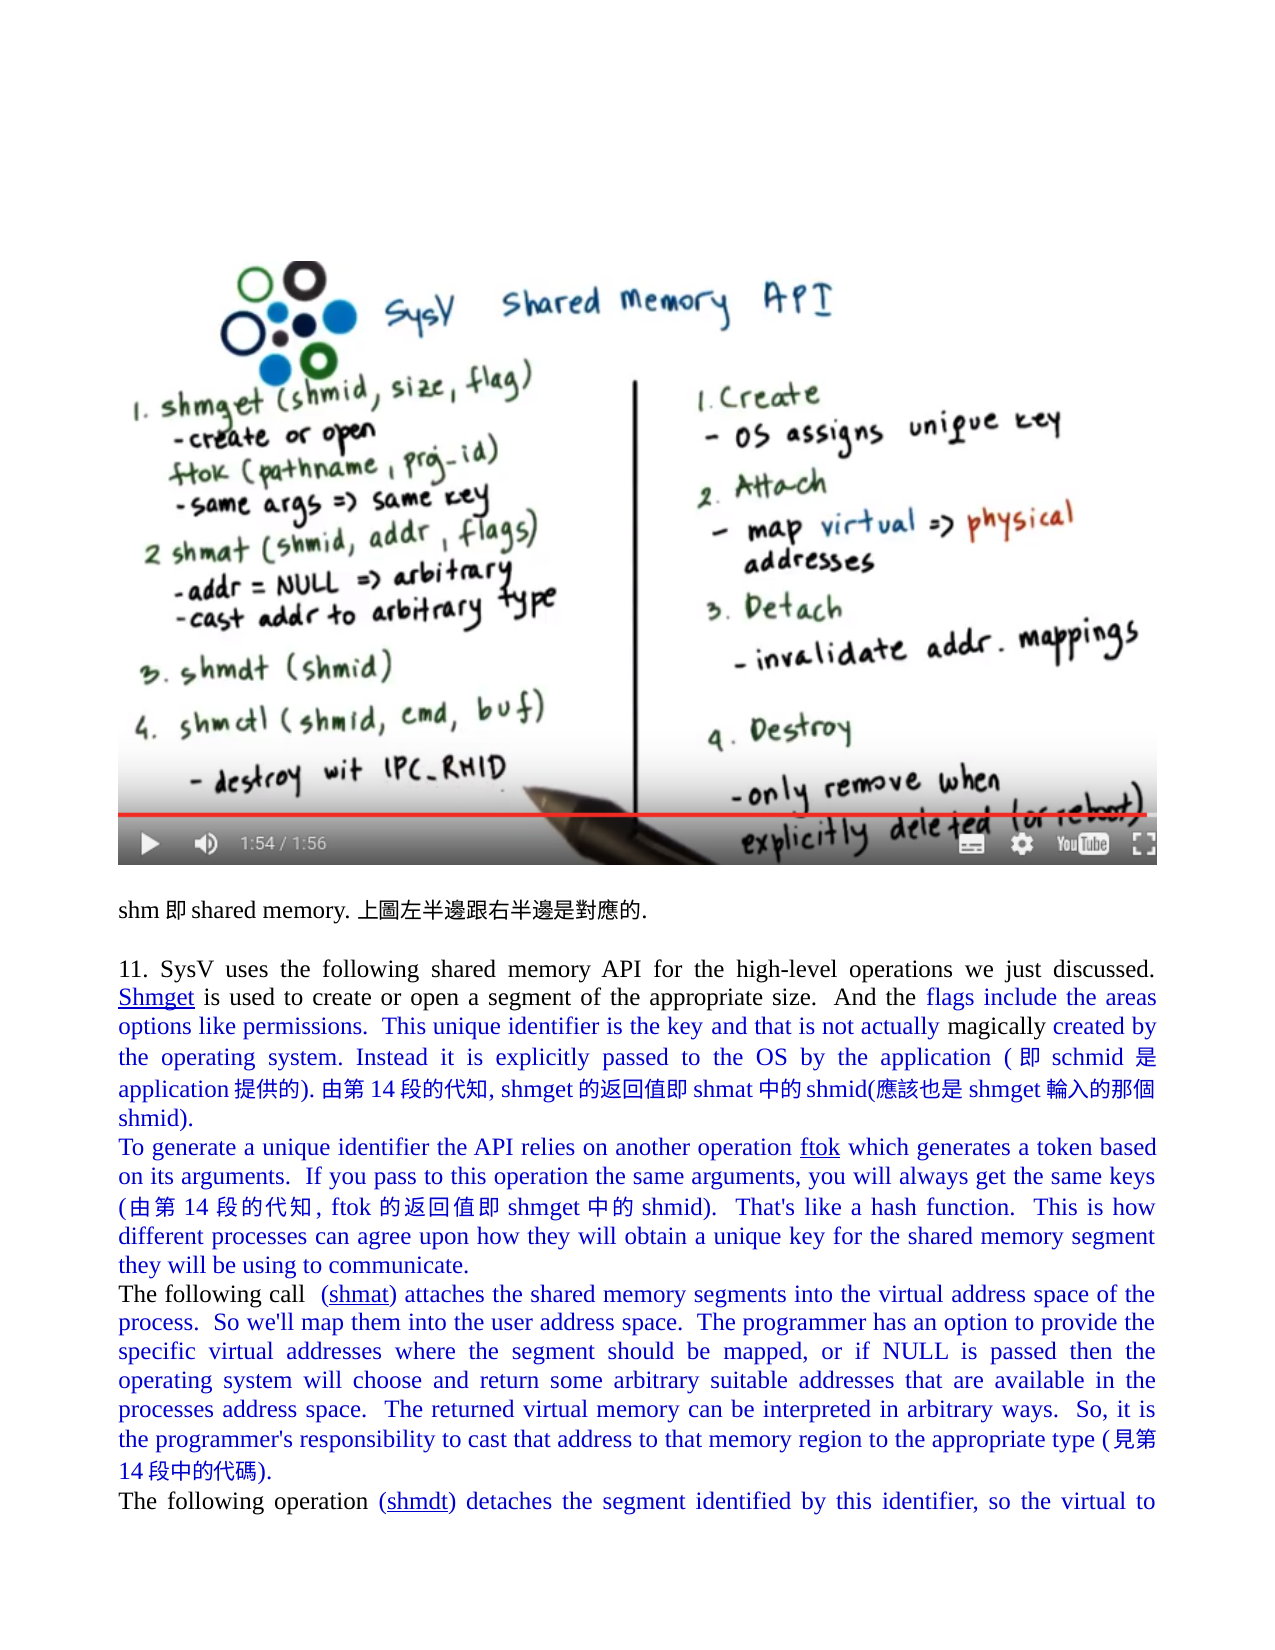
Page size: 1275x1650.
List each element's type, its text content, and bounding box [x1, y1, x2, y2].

text To generate a unique identifier the API relies on another operation ftok which generates a token based on its arguments. If you pass to this operation the same arguments, you will always get the same keys (由第14段的代知, ftok的返回值即shmget中的shmid). That's like a hash function. This is how different processes can agree upon how they will obtain a unique key for the shared memory segment they will be using to communicate. [118, 1132, 1157, 1279]
text shm即shared memory. 上圖左半邊跟右半邊是對應的. [118, 893, 1157, 925]
text 11. SysV uses the following shared memory API for the high-level operations we just discussed. Shmget is used to create or open a segment of the appropriate size. And the flags include the areas options like permissions. This unique identifier is the key and that is not actually magically created by the operating system. Instead it is explicitly passed to the OS by the application (即schmid是application提供的). 由第14段的代知, shmget的返回值即shmat中的shmid(應該也是shmget輪入的那個shmid). [118, 954, 1157, 1132]
picture [118, 261, 1157, 865]
text The following operation (shmdt) detaches the segment identified by this identifier, so the virtual to [118, 1486, 1157, 1514]
text The following call (shmat) attaches the shared memory segments into the virtual address space of the process. So we'll map them into the user address space. The programmer has an option to provide the specific virtual addresses where the segment should be mapped, or if NULL is passed then the operating system will choose and return some arbitrary suitable addresses that are available in the processes address space. The returned virtual memory can be interpreted in arbitrary ways. So, it is the programmer's responsibility to cast that address to that memory region to the appropriate type (見第14段中的代碼). [118, 1279, 1157, 1486]
